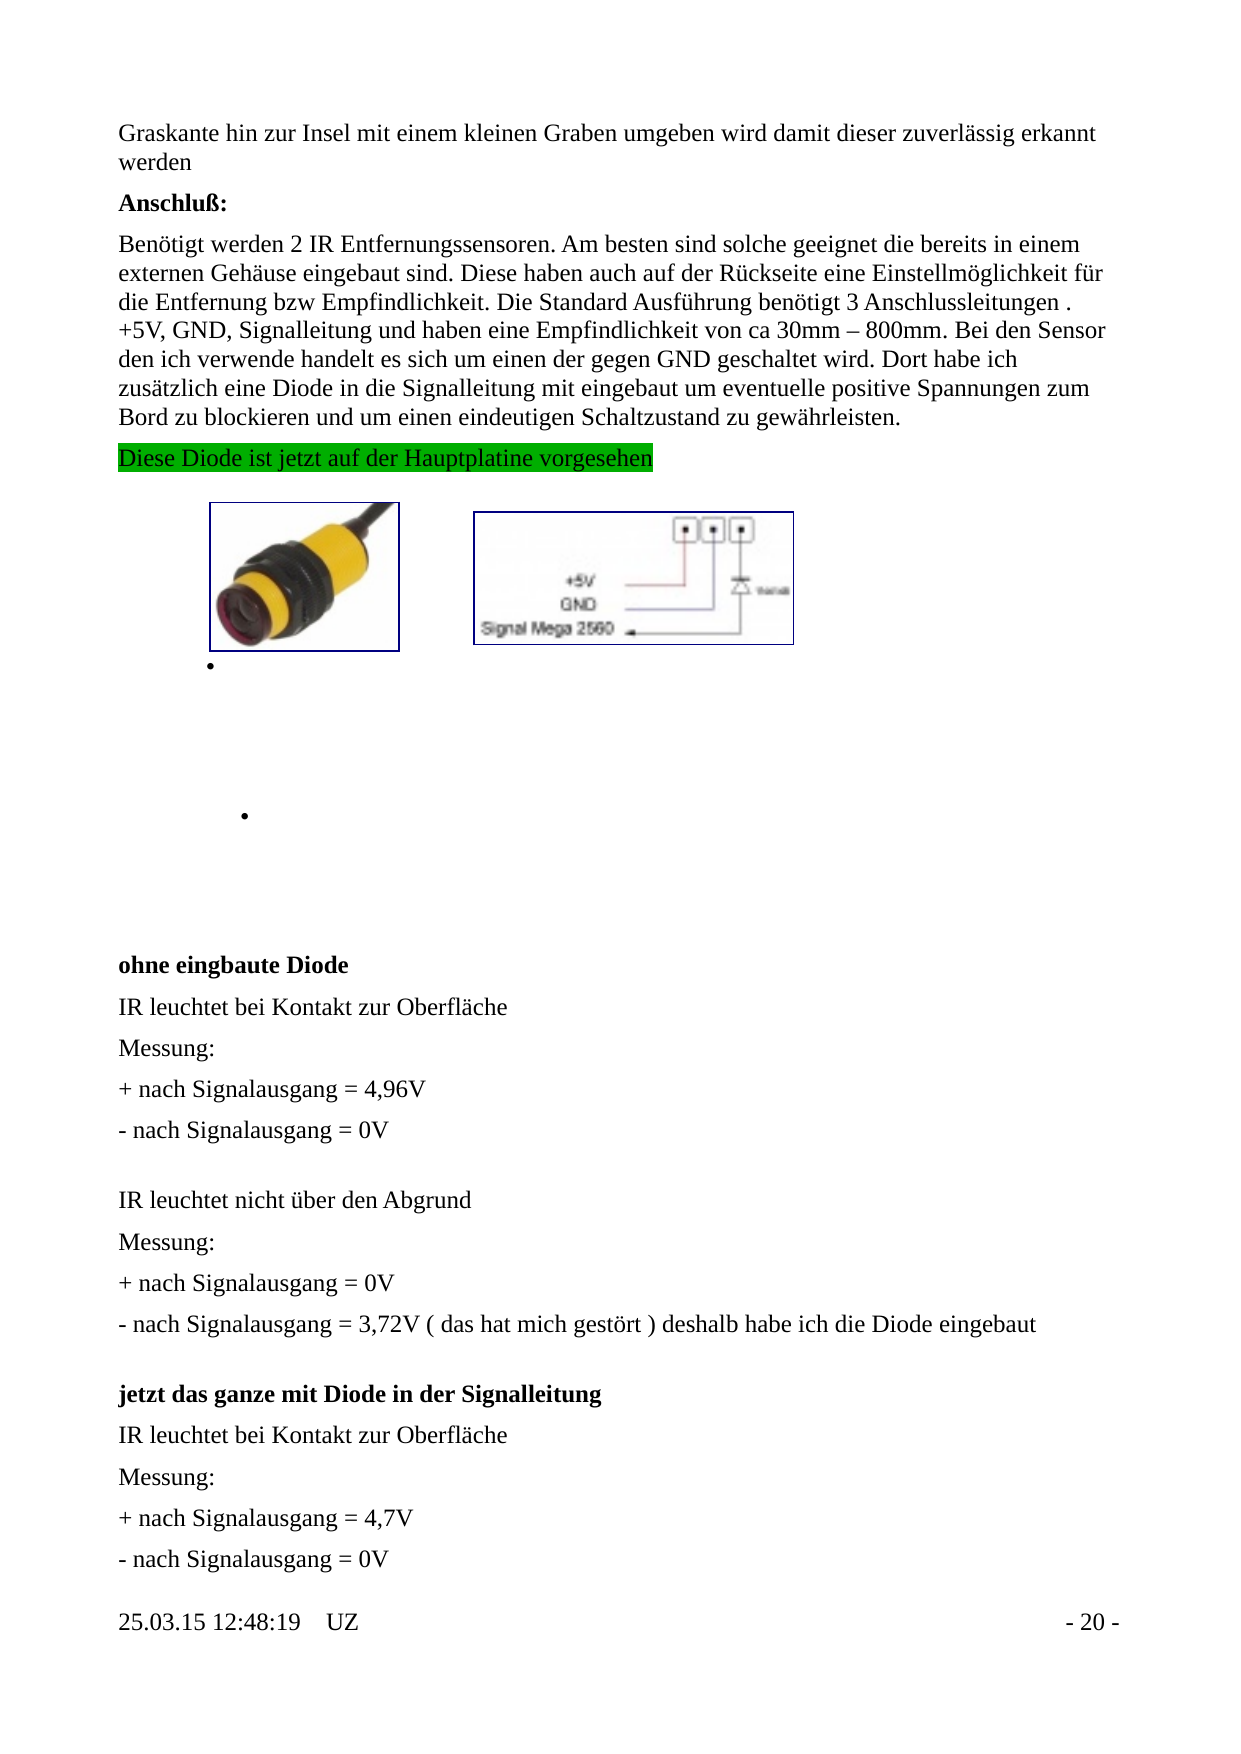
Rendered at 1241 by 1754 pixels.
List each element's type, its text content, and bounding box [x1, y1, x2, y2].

text Messung: [118, 1227, 1122, 1255]
text + nach Signalausgang = 4,7V [118, 1503, 1122, 1532]
text - nach Signalausgang = 0V [118, 1115, 1122, 1144]
picture [475, 513, 793, 644]
text Anschluß: [118, 188, 1122, 217]
text Diese Diode ist jetzt auf der Hauptplatine vorgesehen [118, 443, 1122, 472]
text - nach Signalausgang = 3,72V ( das hat mich gestört ) deshalb habe ich die Diode eingebaut [118, 1309, 1122, 1338]
text Benötigt werden 2 IR Entfernungssensoren. Am besten sind solche geeignet die bereits in einem externen Gehäuse eingebaut sind. Diese haben auch auf der Rückseite eine Einstellmöglichkeit für die Entfernung bzw Empfindlichkeit. Die Standard Ausführung benötigt 3 Anschlussleitungen . +5V, GND, Signalleitung und haben eine Empfindlichkeit von ca 30mm – 800mm. Bei den Sensor den ich verwende handelt es sich um einen der gegen GND geschaltet wird. Dort habe ich zusätzlich eine Diode in die Signalleitung mit eingebaut um eventuelle positive Spannungen zum Bord zu blockieren und um einen eindeutigen Schaltzustand zu gewährleisten. [118, 229, 1122, 431]
text IR leuchtet nicht über den Abgrund [118, 1157, 1122, 1214]
picture [211, 503, 398, 650]
text - nach Signalausgang = 0V [118, 1544, 1122, 1573]
text IR leuchtet bei Kontakt zur Oberfläche [118, 1420, 1122, 1449]
text Graskante hin zur Insel mit einem kleinen Graben umgeben wird damit dieser zuverlässig erkannt werden [118, 118, 1122, 176]
text Messung: [118, 1462, 1122, 1490]
text ohne eingbaute Diode [118, 950, 1122, 979]
text IR leuchtet bei Kontakt zur Oberfläche [118, 992, 1122, 1020]
text jetzt das ganze mit Diode in der Signalleitung [118, 1350, 1122, 1408]
text Messung: [118, 1033, 1122, 1062]
text + nach Signalausgang = 0V [118, 1268, 1122, 1297]
text + nach Signalausgang = 4,96V [118, 1074, 1122, 1103]
